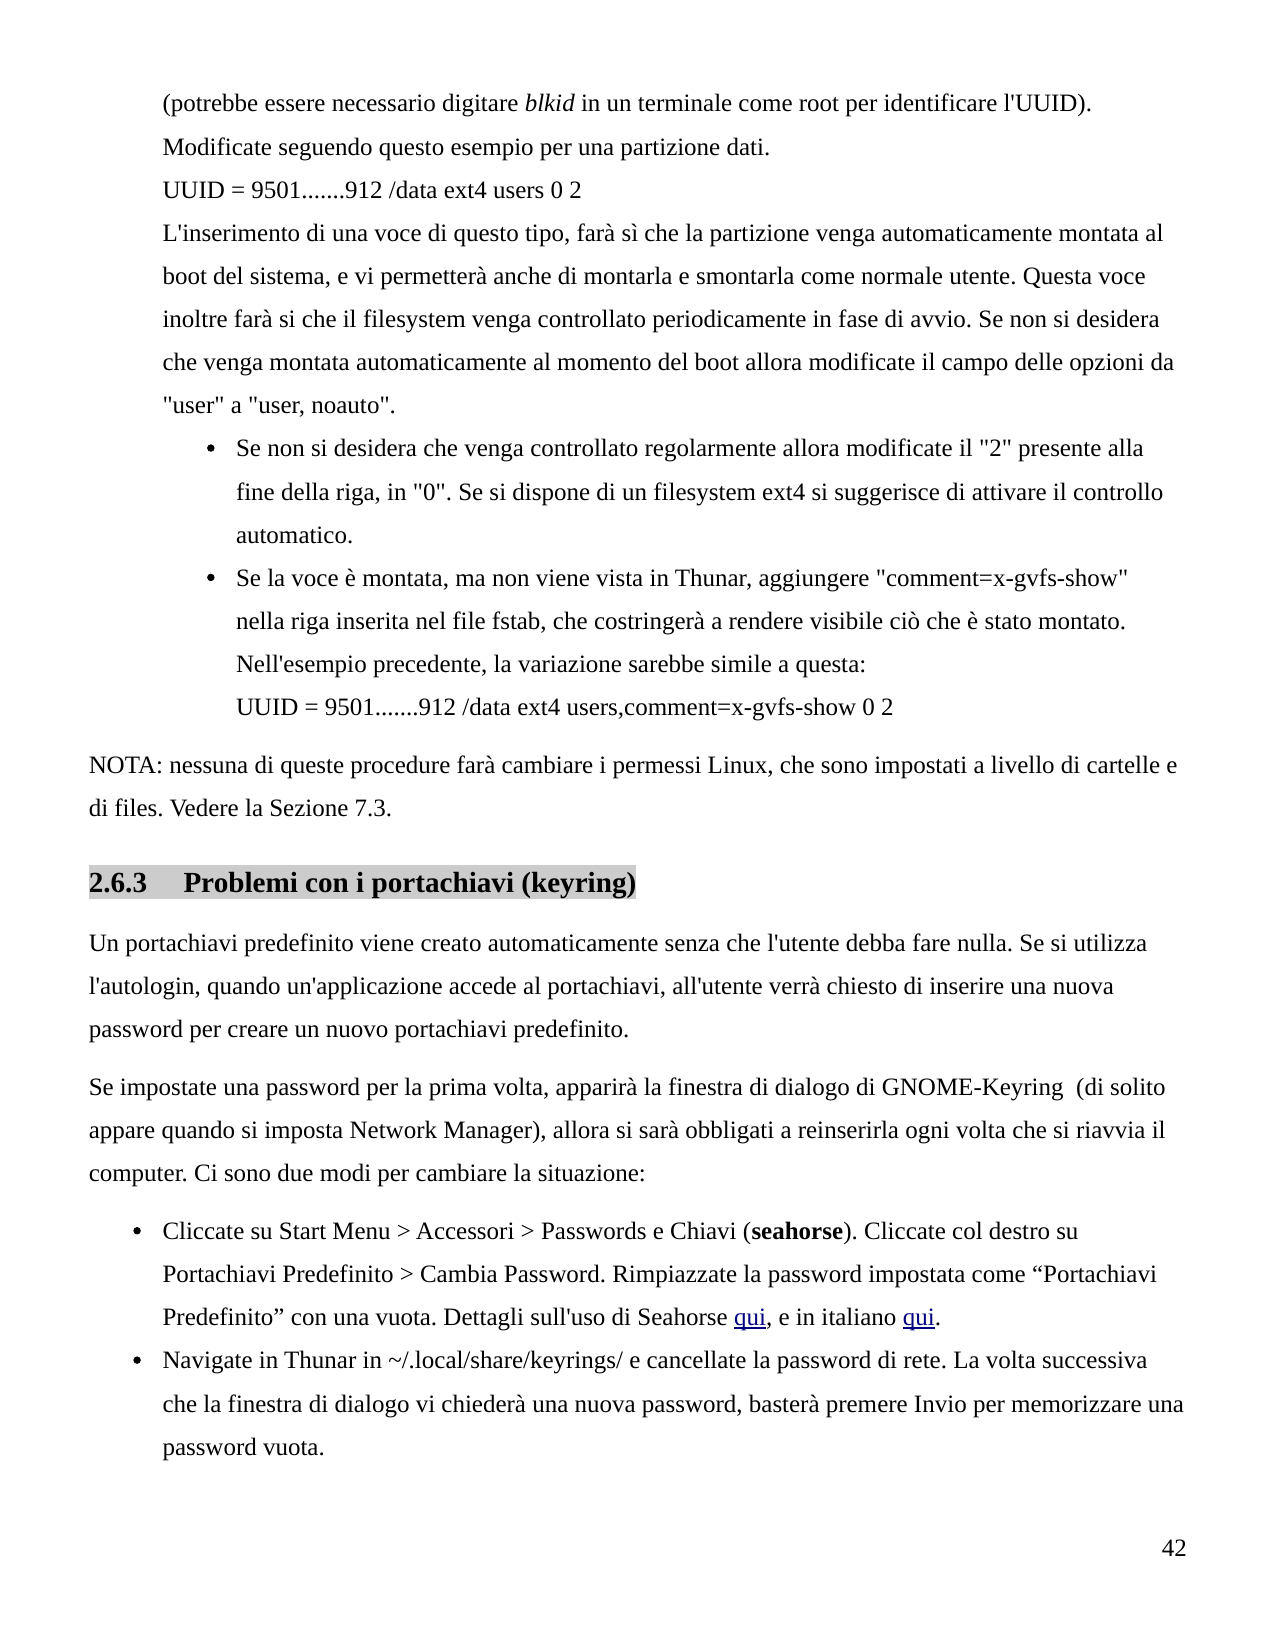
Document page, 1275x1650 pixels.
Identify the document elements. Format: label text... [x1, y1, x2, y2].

list UUID = 9501.......912 /data ext4 users,comment=x-gvfs-show 0 2 [206, 692, 1186, 721]
subtitle 2.6.3 Problemi con i portachiavi (keyring) [636, 865, 1186, 899]
list UUID = 9501.......912 /data ext4 users 0 2 [133, 175, 1186, 203]
list L'inserimento di una voce di questo tipo, farà sì che la partizione venga automaticamente montata al boot del sistema, e vi permetterà anche di montarla e smontarla come normale utente. Questa voce inoltre farà si che il filesystem venga controllato periodicamente in fase di avvio. Se non si desidera che venga montata automaticamente al momento del boot allora modificate il campo delle opzioni da "user" a "user, noauto". [133, 218, 1186, 419]
list Se la voce è montata, ma non viene vista in Thunar, aggiungere "comment=x-gvfs-show" nella riga inserita nel file fstab, che costringerà a rendere visibile ciò che è stato montato. Nell'esempio precedente, la variazione sarebbe simile a questa: [206, 563, 1186, 678]
text NOTA: nessuna di queste procedure farà cambiare i permessi Linux, che sono impostati a livello di cartelle e di files. Vedere la Sezione 7.3. [88, 750, 1186, 822]
text Un portachiavi predefinito viene creato automaticamente senza che l'utente debba fare nulla. Se si utilizza l'autologin, quando un'applicazione accede al portachiavi, all'utente verrà chiesto di inserire una nuova password per creare un nuovo portachiavi predefinito. [88, 928, 1186, 1043]
text Se impostate una password per la prima volta, apparirà la finestra di dialogo di GNOME-Keyring (di solito appare quando si imposta Network Manager), allora si sarà obbligati a reinserirla ogni volta che si riavvia il computer. Ci sono due modi per cambiare la situazione: [88, 1072, 1186, 1187]
list Cliccate su Start Menu > Accessori > Passwords e Chiavi (seahorse). Cliccate col destro su Portachiavi Predefinito > Cambia Password. Rimpiazzate la password impostata come “Portachiavi Predefinito” con una vuota. Dettagli sull'uso di Seahorse qui, e in italiano qui. [133, 1216, 1186, 1331]
list Navigate in Thunar in ~/.local/share/keyrings/ e cancellate la password di rete. La volta successiva che la finestra di dialogo vi chiederà una nuova password, basterà premere Invio per memorizzare una password vuota. [133, 1346, 1186, 1461]
list Se non si desidera che venga controllato regolarmente allora modificate il "2" presente alla fine della riga, in "0". Se si dispone di un filesystem ext4 si suggerisce di attivare il controllo automatico. [206, 433, 1186, 548]
list (potrebbe essere necessario digitare blkid in un terminale come root per identificare l'UUID). Modificate seguendo questo esempio per una partizione dati. [133, 88, 1186, 160]
